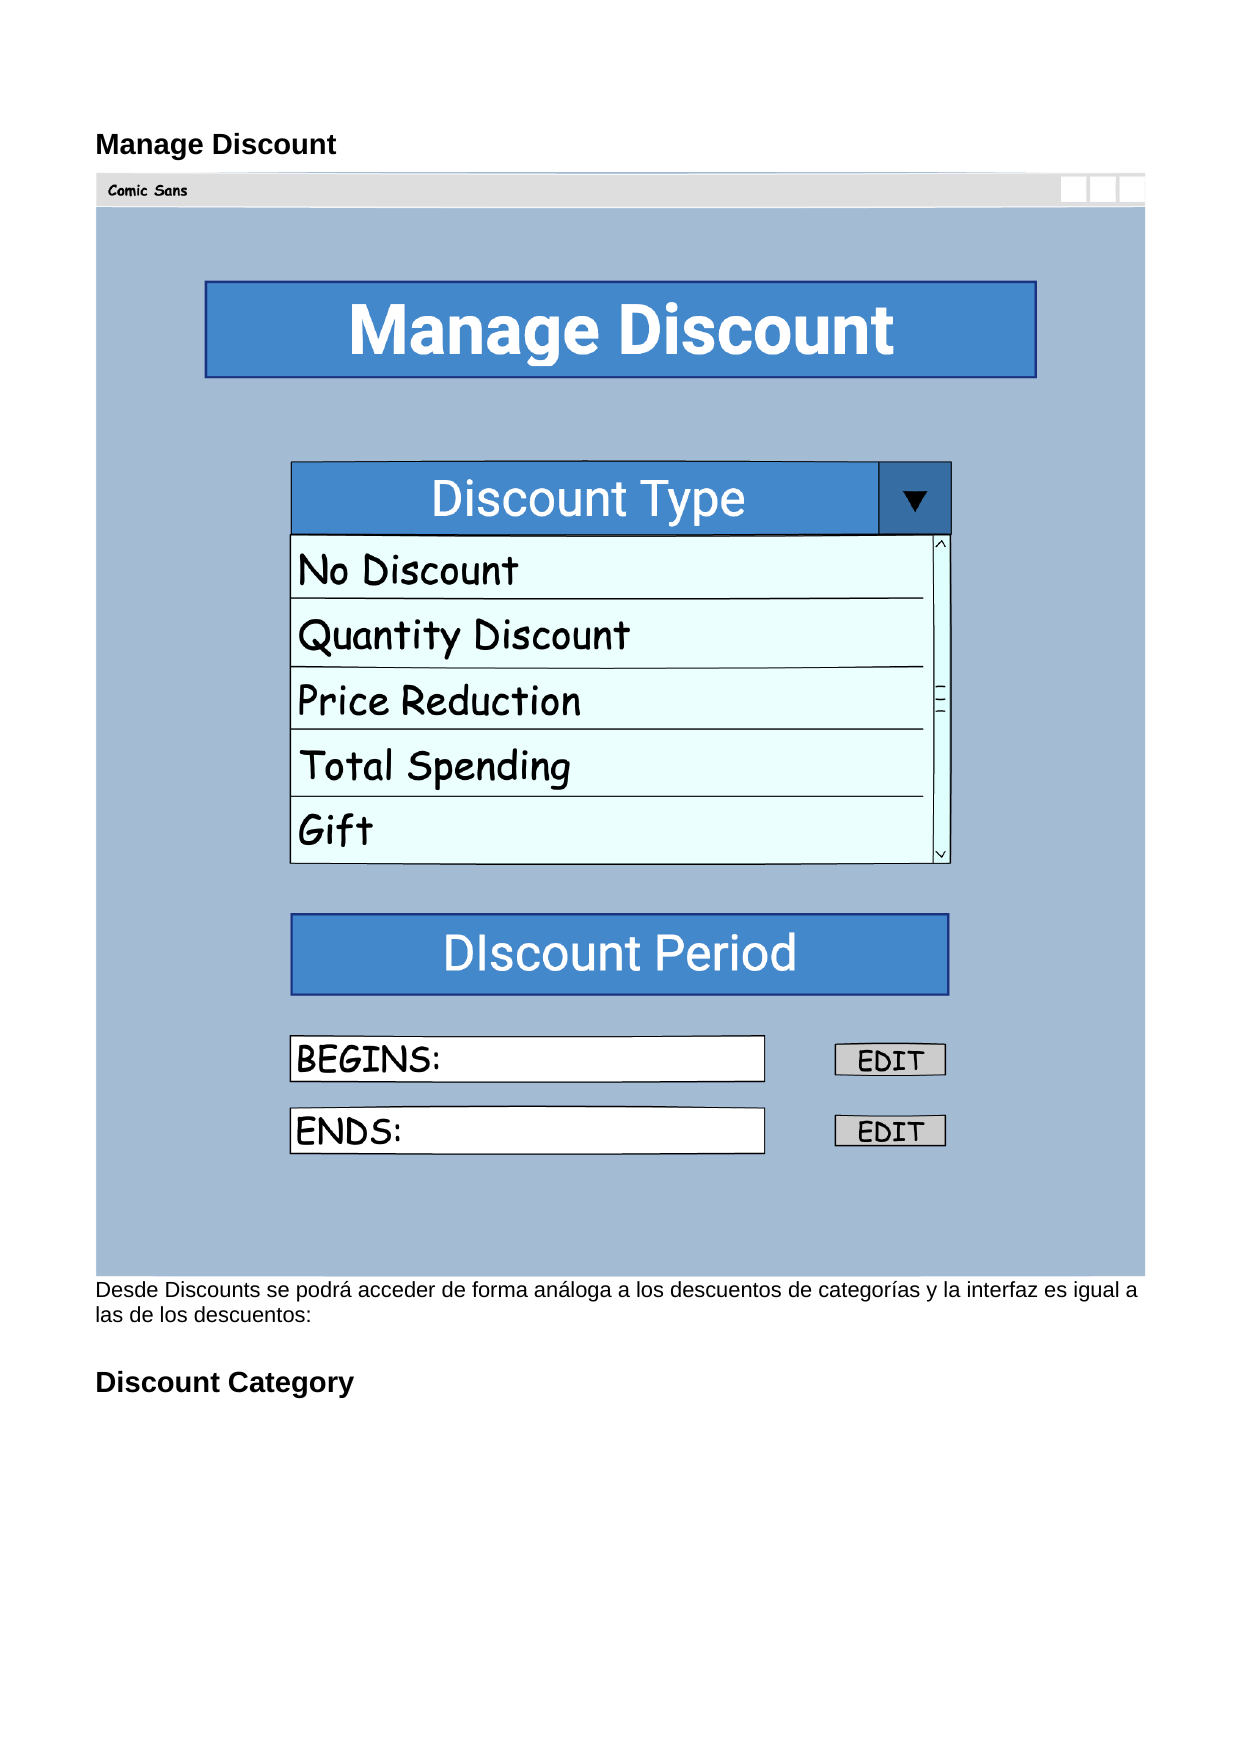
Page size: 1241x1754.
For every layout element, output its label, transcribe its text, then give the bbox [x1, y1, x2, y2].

text Desde Discounts se podrá acceder de forma análoga a los descuentos de categorías y la interfaz es igual a las de los descuentos: [95, 1277, 1145, 1327]
subtitle Discount Category [95, 1364, 1145, 1398]
subtitle Manage Discount [95, 127, 1145, 160]
